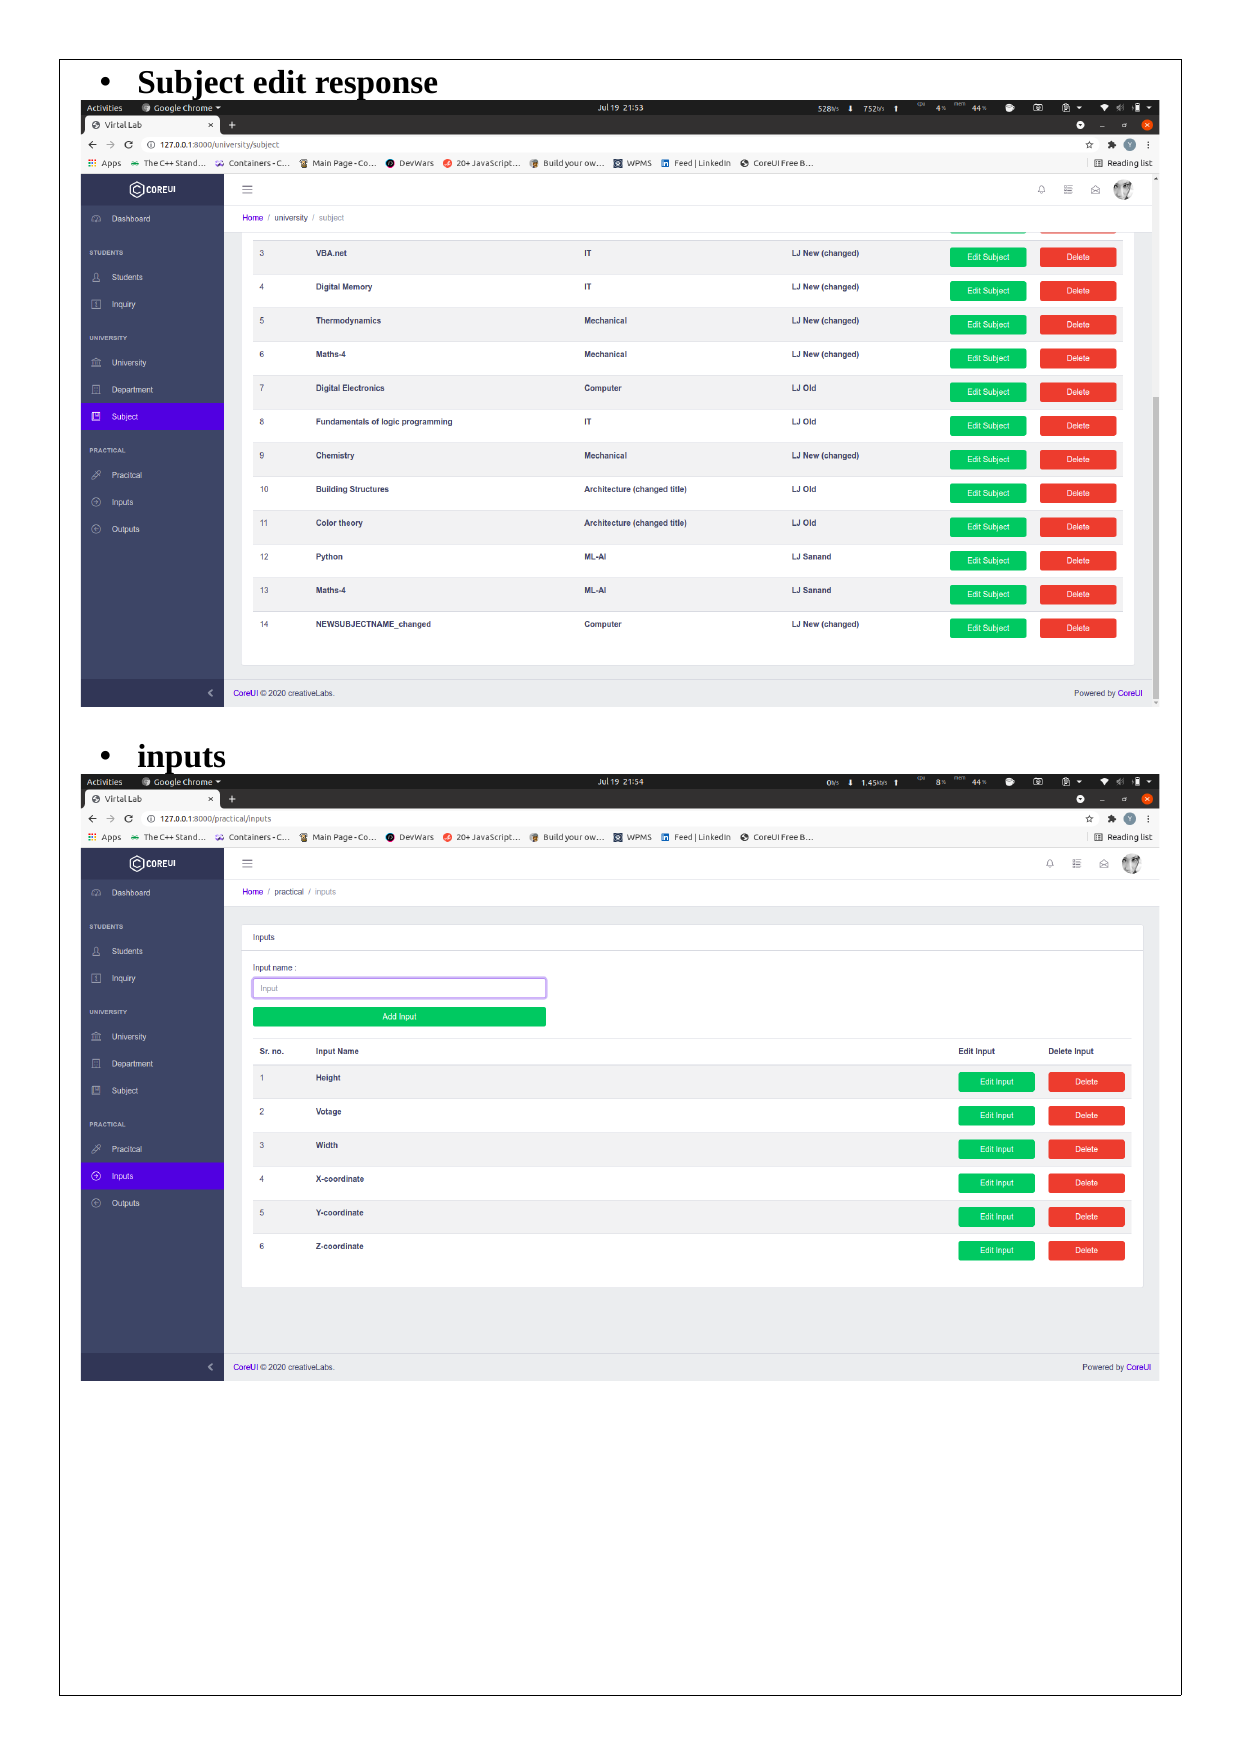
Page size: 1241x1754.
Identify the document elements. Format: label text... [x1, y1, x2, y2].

picture [80, 774, 1160, 1381]
picture [80, 100, 1160, 707]
list Subject edit response [99, 62, 1178, 100]
list inputs [99, 736, 1178, 774]
